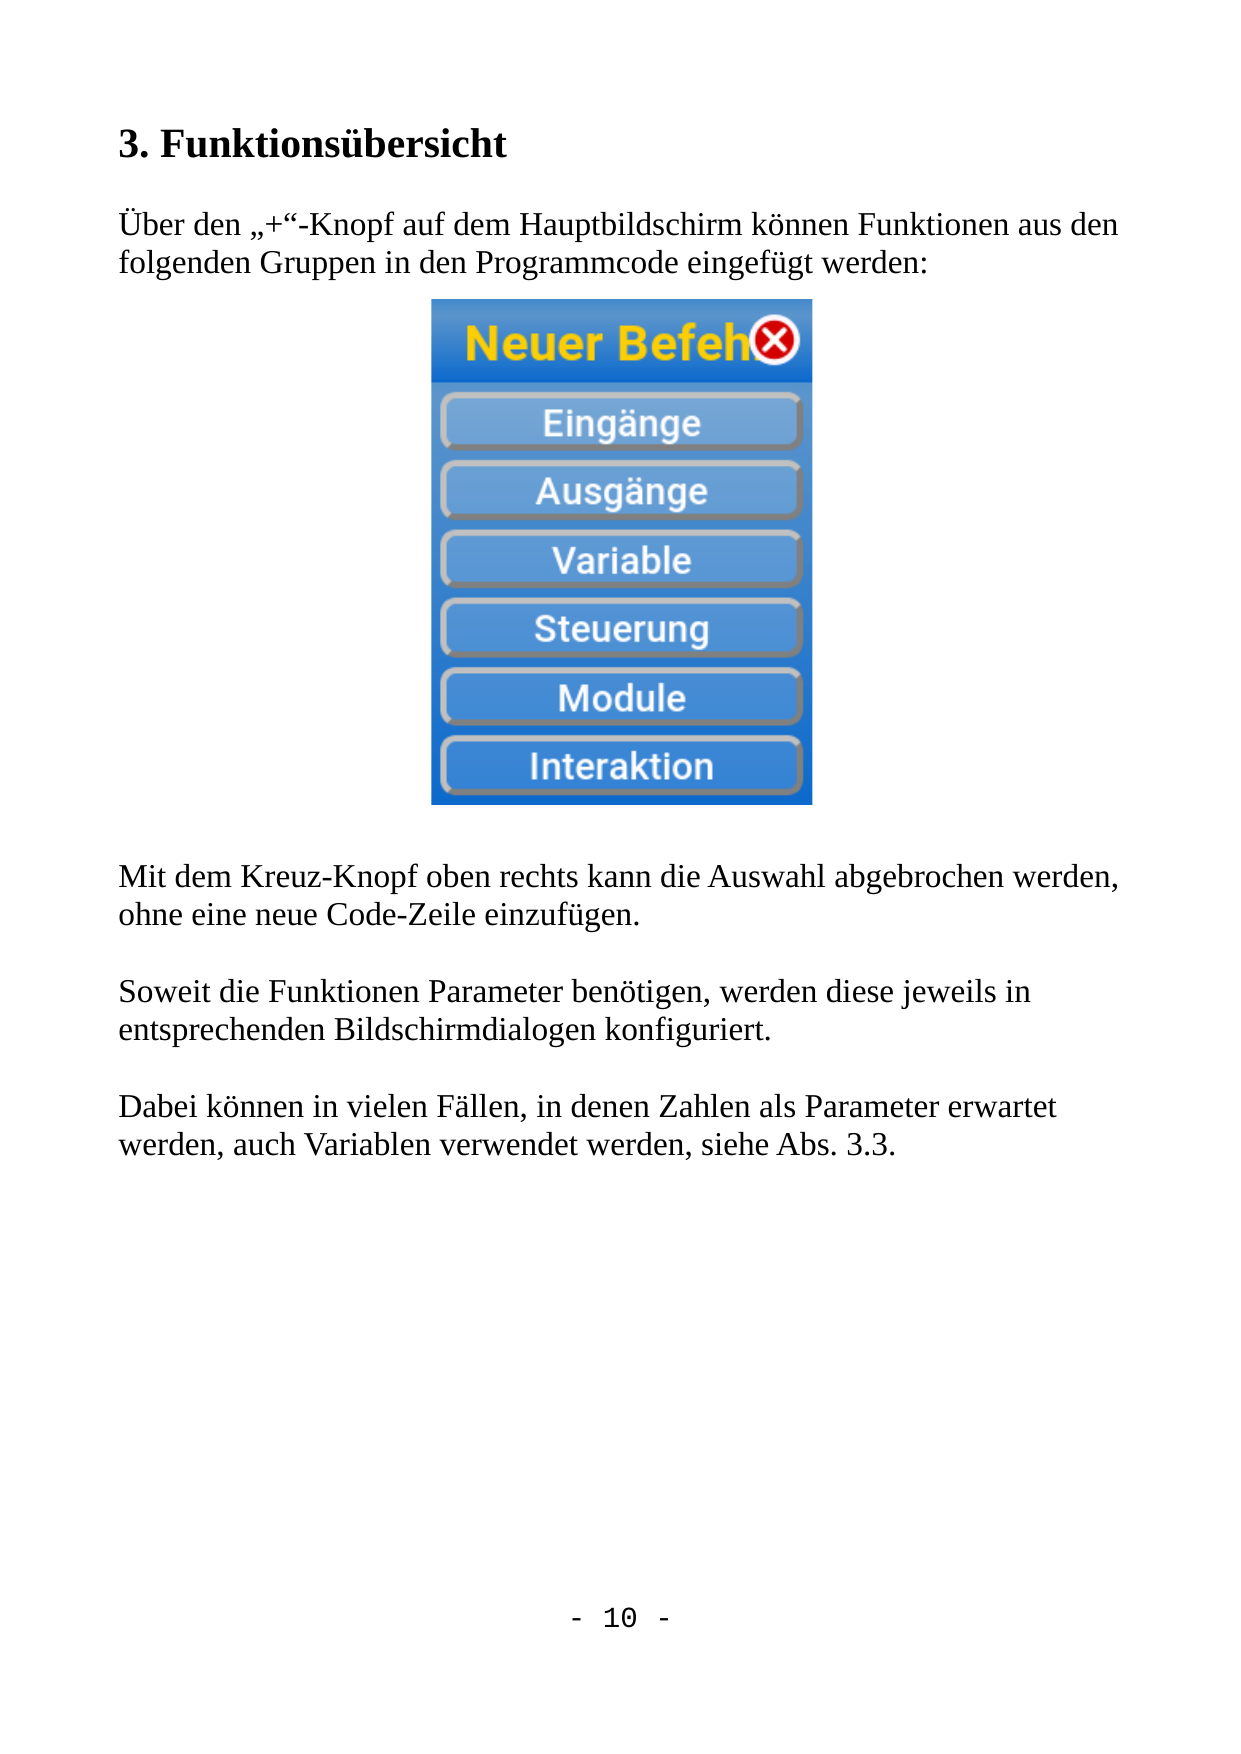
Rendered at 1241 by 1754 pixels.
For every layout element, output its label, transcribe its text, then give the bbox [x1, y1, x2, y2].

text Soweit die Funktionen Parameter benötigen, werden diese jeweils in entsprechenden Bildschirmdialogen konfiguriert. [118, 971, 1122, 1048]
text Dabei können in vielen Fällen, in denen Zahlen als Parameter erwartet werden, auch Variablen verwendet werden, siehe Abs. 3.3. [118, 1086, 1122, 1163]
text Über den „+“-Knopf auf dem Hauptbildschirm können Funktionen aus den folgenden Gruppen in den Programmcode eingefügt werden: [118, 204, 1122, 281]
text Mit dem Kreuz-Knopf oben rechts kann die Auswahl abgebrochen werden, ohne eine neue Code-Zeile einzufügen. [118, 856, 1122, 933]
picture [431, 299, 813, 805]
text 3. Funktionsübersicht [118, 118, 1122, 166]
